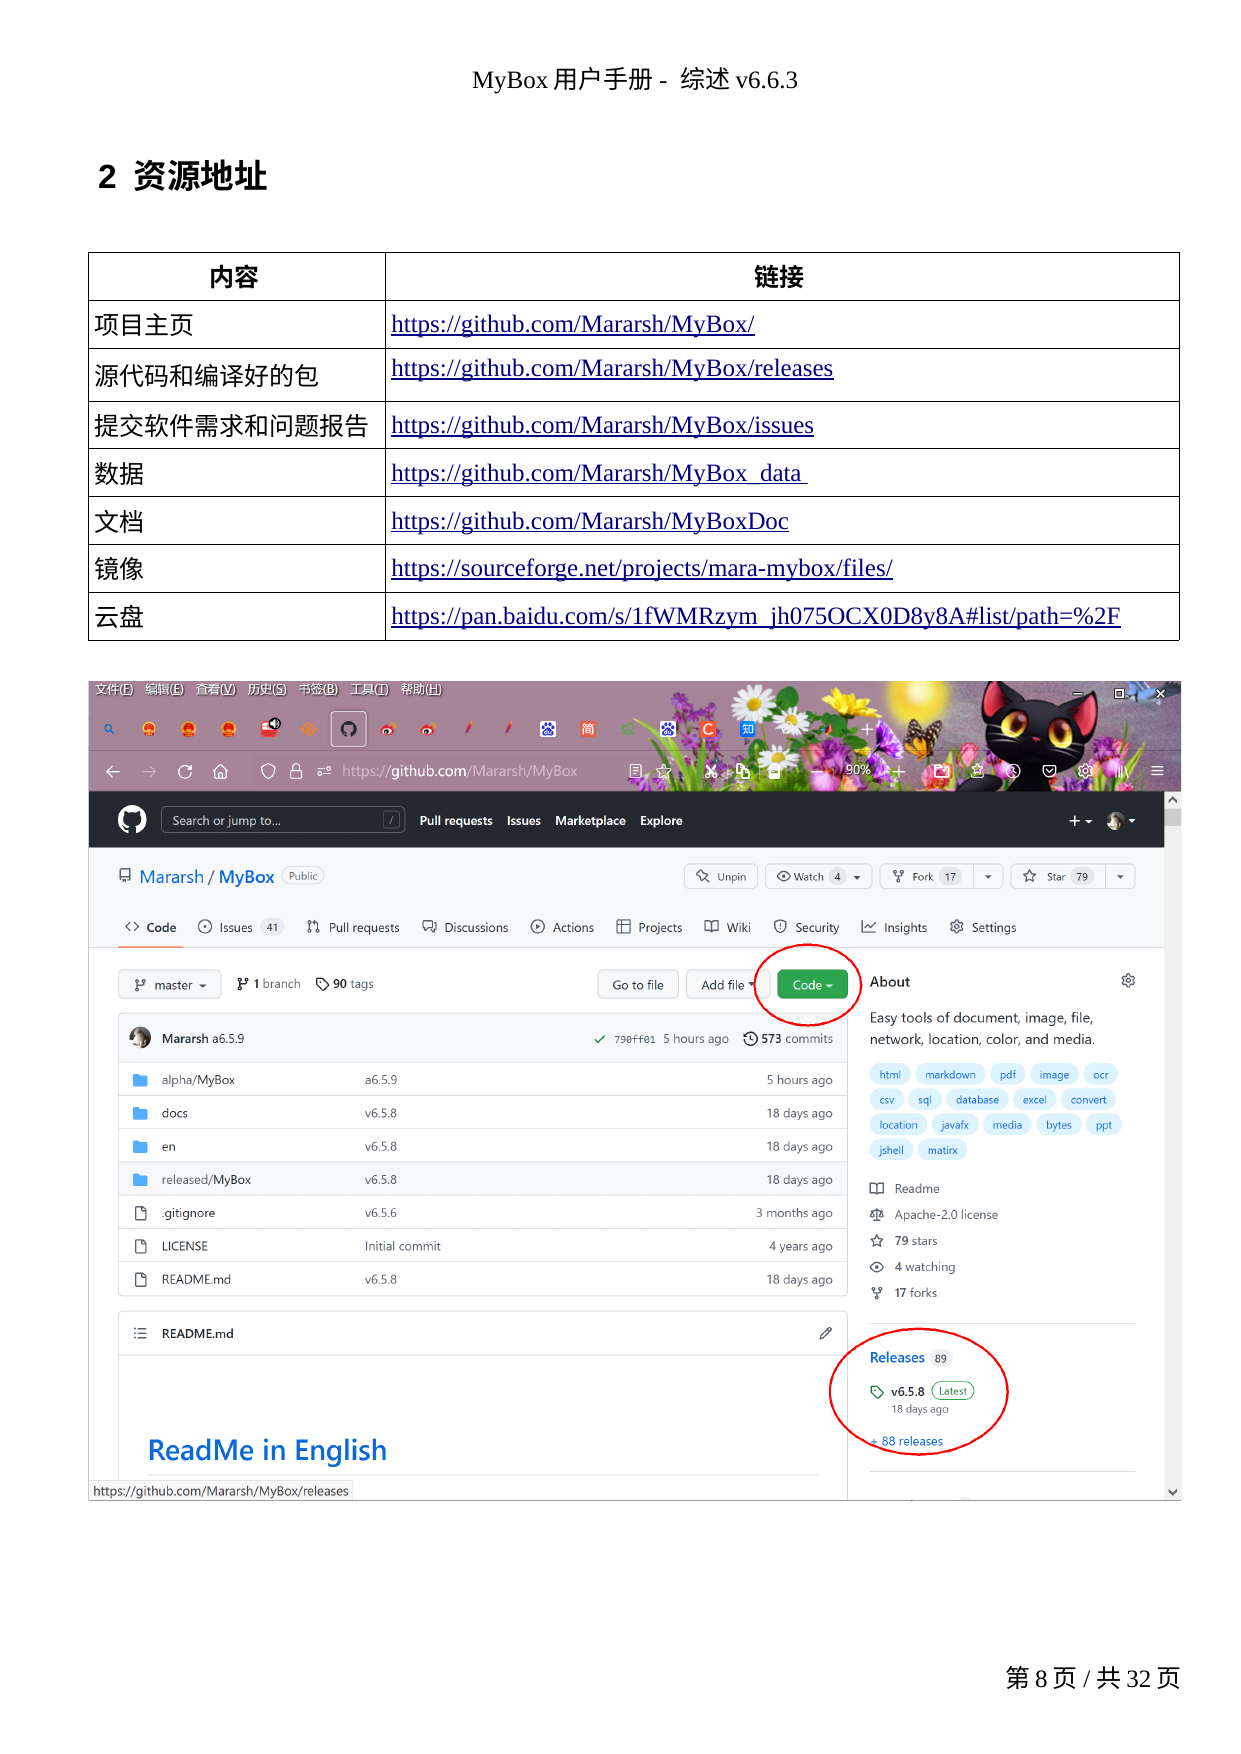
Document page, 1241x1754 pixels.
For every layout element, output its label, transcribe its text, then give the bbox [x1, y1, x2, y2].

table_cell 数据 [89, 449, 385, 496]
table_cell https://github.com/Mararsh/MyBox/ [386, 301, 1179, 348]
subtitle 资源地址 [88, 150, 1181, 198]
table_header 内容 [89, 253, 385, 300]
table_cell 项目主页 [89, 301, 385, 348]
table_cell https://github.com/Mararsh/MyBox/issues [386, 402, 1179, 448]
table_header 链接 [386, 253, 1179, 300]
table_cell 镜像 [89, 545, 385, 592]
table_cell https://github.com/Mararsh/MyBox/releases [386, 349, 1179, 401]
table_cell https://pan.baidu.com/s/1fWMRzym_jh075OCX0D8y8A#list/path=%2F [386, 593, 1179, 639]
table_cell 文档 [89, 497, 385, 544]
table_cell 源代码和编译好的包 [89, 349, 385, 401]
table_cell 云盘 [89, 593, 385, 639]
table_cell 提交软件需求和问题报告 [89, 402, 385, 448]
table_cell https://github.com/Mararsh/MyBoxDoc [386, 497, 1179, 544]
table_cell https://sourceforge.net/projects/mara-mybox/files/ [386, 545, 1179, 592]
picture [88, 681, 1182, 1501]
table_cell https://github.com/Mararsh/MyBox_data [386, 449, 1179, 496]
